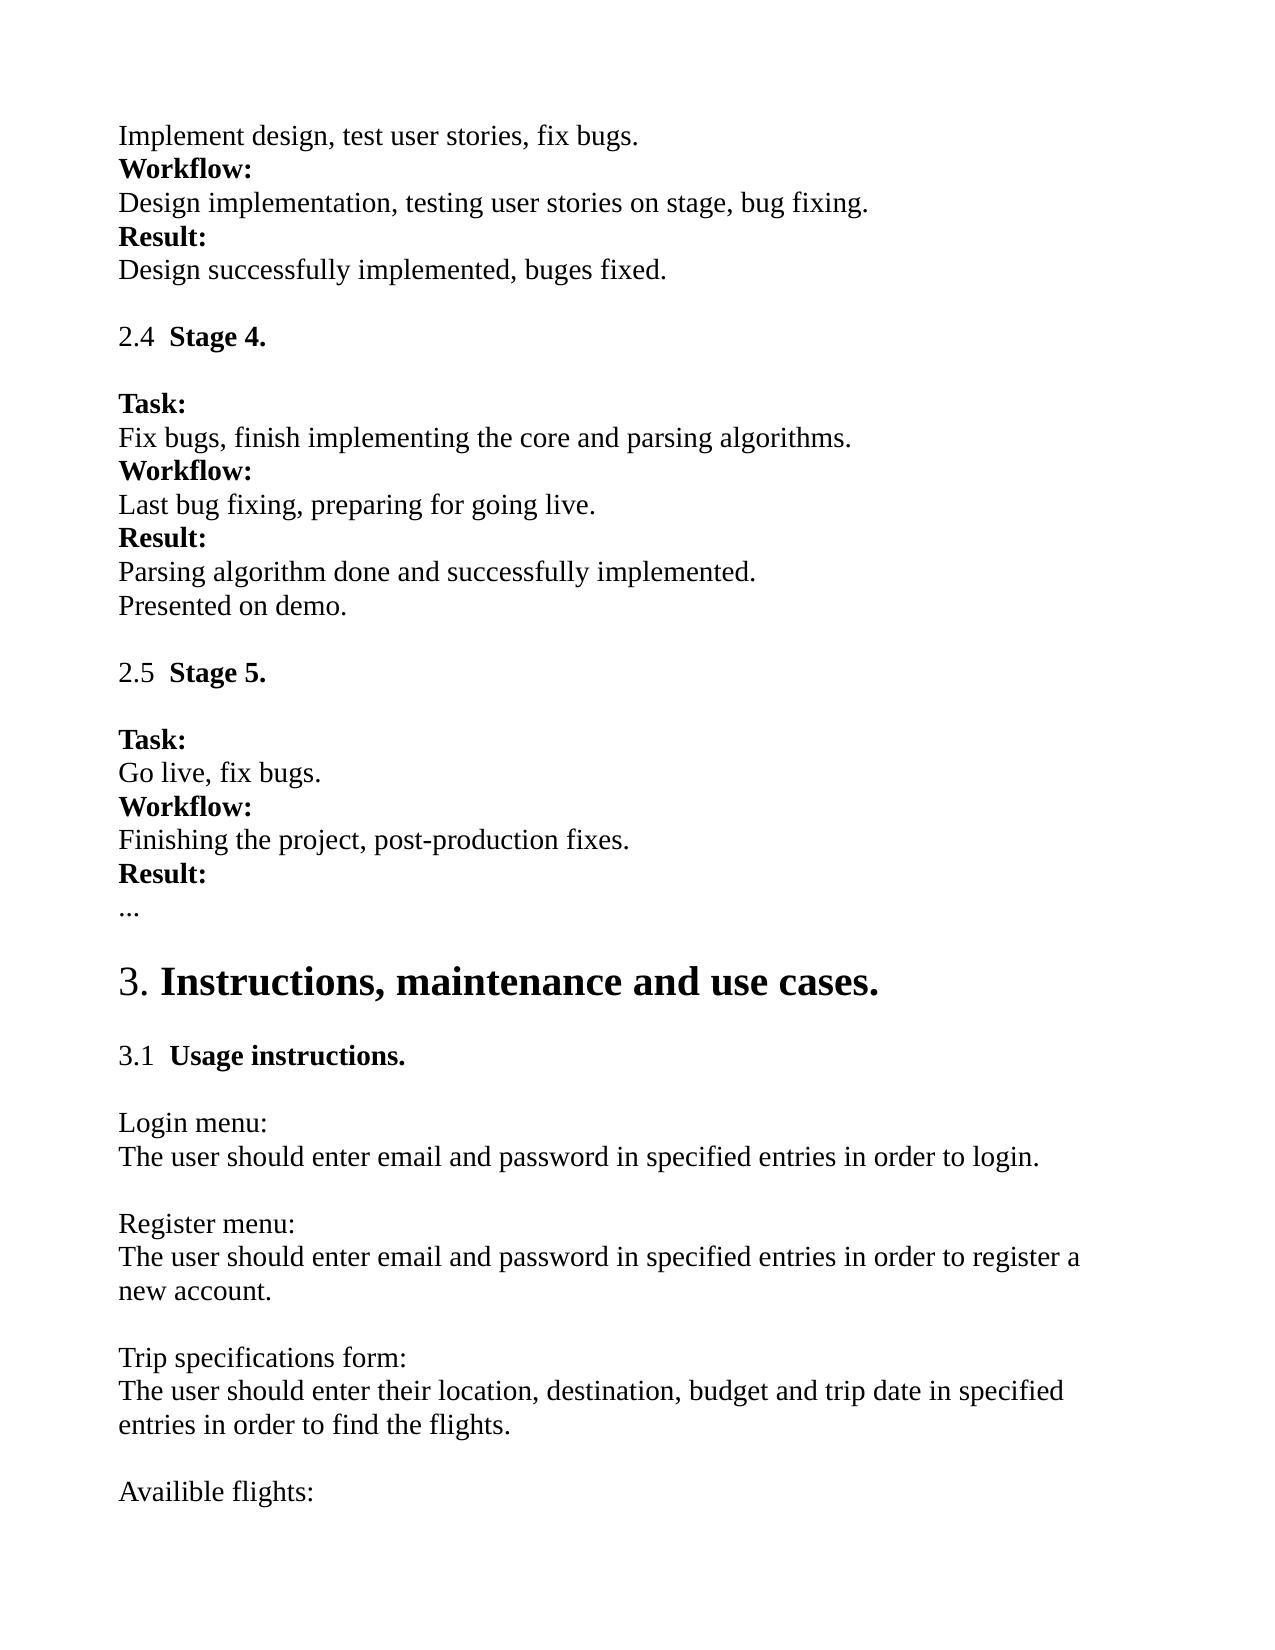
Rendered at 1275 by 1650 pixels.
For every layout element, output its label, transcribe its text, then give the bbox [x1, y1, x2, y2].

text The user should enter email and password in specified entries in order to login. [118, 1139, 1157, 1172]
text The user should enter email and password in specified entries in order to register a [118, 1239, 1157, 1273]
text 2.5 Stage 5. [118, 655, 1157, 688]
text 3.1 Usage instructions. [118, 1038, 1157, 1072]
text ... [118, 889, 1157, 923]
text Workflow: [118, 789, 1157, 822]
text Trip specifications form: [118, 1340, 1157, 1373]
text Go live, fix bugs. [118, 755, 1157, 789]
text Fix bugs, finish implementing the core and parsing algorithms. [118, 420, 1157, 453]
text Availible flights: [118, 1474, 1157, 1508]
text 2.4 Stage 4. [118, 319, 1157, 353]
text Implement design, test user stories, fix bugs. [118, 118, 1157, 152]
text Login menu: [118, 1105, 1157, 1139]
text Result: [118, 521, 1157, 554]
text Parsing algorithm done and successfully implemented. [118, 554, 1157, 588]
text Task: [118, 386, 1157, 420]
text Workflow: [118, 152, 1157, 185]
text Design implementation, testing user stories on stage, bug fixing. [118, 185, 1157, 219]
text entries in order to find the flights. [118, 1407, 1157, 1441]
text The user should enter their location, destination, budget and trip date in specified [118, 1373, 1157, 1407]
text Workflow: [118, 453, 1157, 487]
text Task: [118, 722, 1157, 755]
text Result: [118, 856, 1157, 889]
text Finishing the project, post-production fixes. [118, 822, 1157, 856]
text 3. Instructions, maintenance and use cases. [118, 957, 1157, 1004]
text Result: [118, 219, 1157, 252]
text Design successfully implemented, buges fixed. [118, 252, 1157, 286]
text new account. [118, 1273, 1157, 1306]
text Register menu: [118, 1206, 1157, 1239]
text Presented on demo. [118, 588, 1157, 621]
text Last bug fixing, preparing for going live. [118, 487, 1157, 521]
